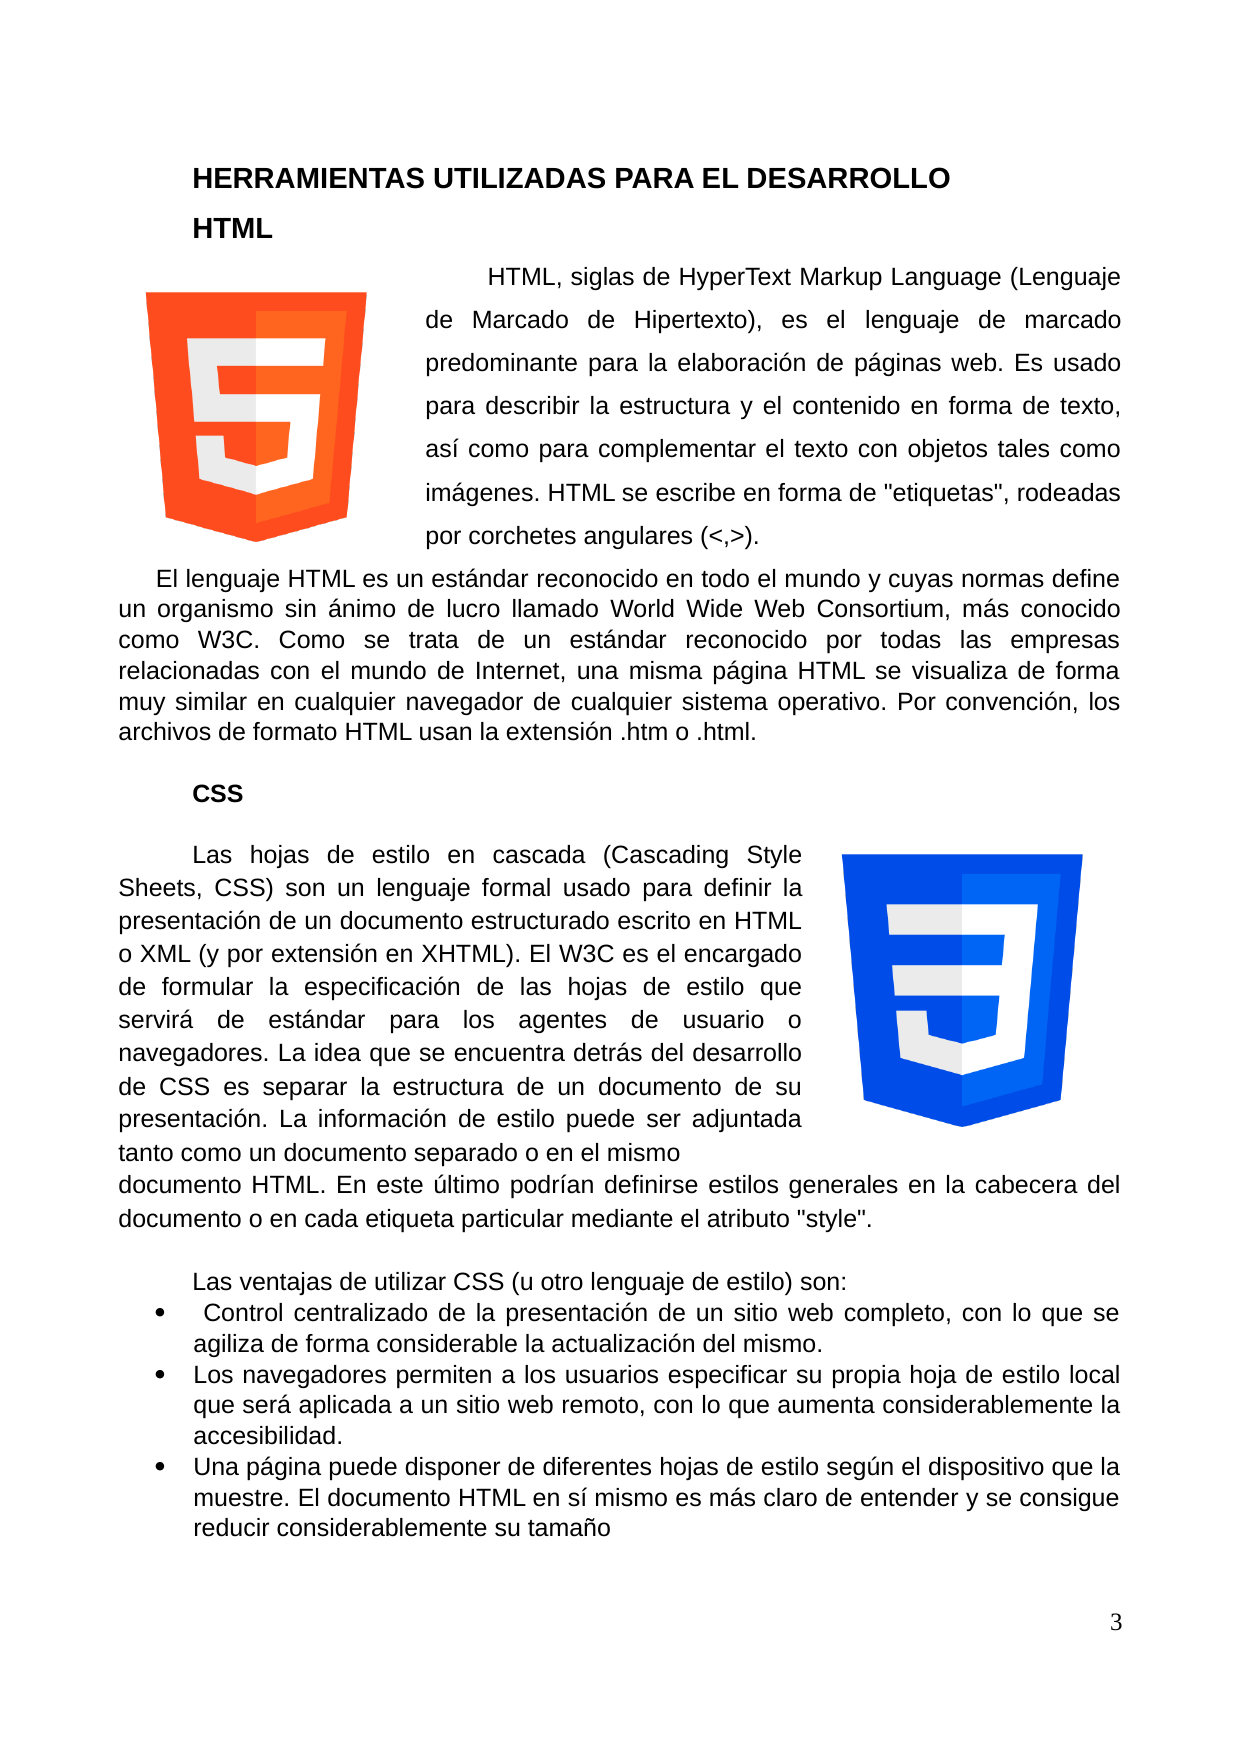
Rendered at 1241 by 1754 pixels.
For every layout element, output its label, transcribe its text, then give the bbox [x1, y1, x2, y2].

picture [826, 842, 1104, 1127]
list Los navegadores permiten a los usuarios especificar su propia hoja de estilo local que será aplicada a un sitio web remoto, con lo que aumenta considerablemente la accesibilidad. [156, 1359, 1122, 1450]
text CSS [118, 779, 1122, 808]
list Control centralizado de la presentación de un sitio web completo, con lo que se agiliza de forma considerable la actualización del mismo. [156, 1298, 1122, 1358]
text Las hojas de estilo en cascada (Cascading Style Sheets, CSS) son un lenguaje formal usado para definir la presentación de un documento estructurado escrito en HTML o XML (y por extensión en XHTML). El W3C es el encargado de formular la especificación de las hojas de estilo que servirá de estándar para los agentes de usuario o navegadores. La idea que se encuentra detrás del desarrollo de CSS es separar la estructura de un documento de su presentación. La información de estilo puede ser adjuntada tanto como un documento separado o en el mismo [118, 840, 803, 1166]
text HTML [118, 212, 1122, 245]
picture [113, 281, 401, 542]
text documento HTML. En este último podrían definirse estilos generales en la cabecera del documento o en cada etiqueta particular mediante el atributo "style". [118, 1171, 1122, 1232]
text Las ventajas de utilizar CSS (u otro lenguaje de estilo) son: [118, 1267, 1122, 1296]
text HTML, siglas de HyperText Markup Language (Lenguaje de Marcado de Hipertexto), es el lenguaje de marcado predominante para la elaboración de páginas web. Es usado para describir la estructura y el contenido en forma de texto, así como para complementar el texto con objetos tales como imágenes. HTML se escribe en forma de "etiquetas", rodeadas por corchetes angulares (<,>). [425, 262, 1122, 549]
text HERRAMIENTAS UTILIZADAS PARA EL DESARROLLO [118, 161, 1122, 195]
list Una página puede disponer de diferentes hojas de estilo según el dispositivo que la muestre. El documento HTML en sí mismo es más claro de entender y se consigue reducir considerablemente su tamaño [156, 1452, 1122, 1542]
text El lenguaje HTML es un estándar reconocido en todo el mundo y cuyas normas define un organismo sin ánimo de lucro llamado World Wide Web Consortium, más conocido como W3C. Como se trata de un estándar reconocido por todas las empresas relacionadas con el mundo de Internet, una misma página HTML se visualiza de forma muy similar en cualquier navegador de cualquier sistema operativo. Por convención, los archivos de formato HTML usan la extensión .htm o .html. [118, 564, 1122, 746]
